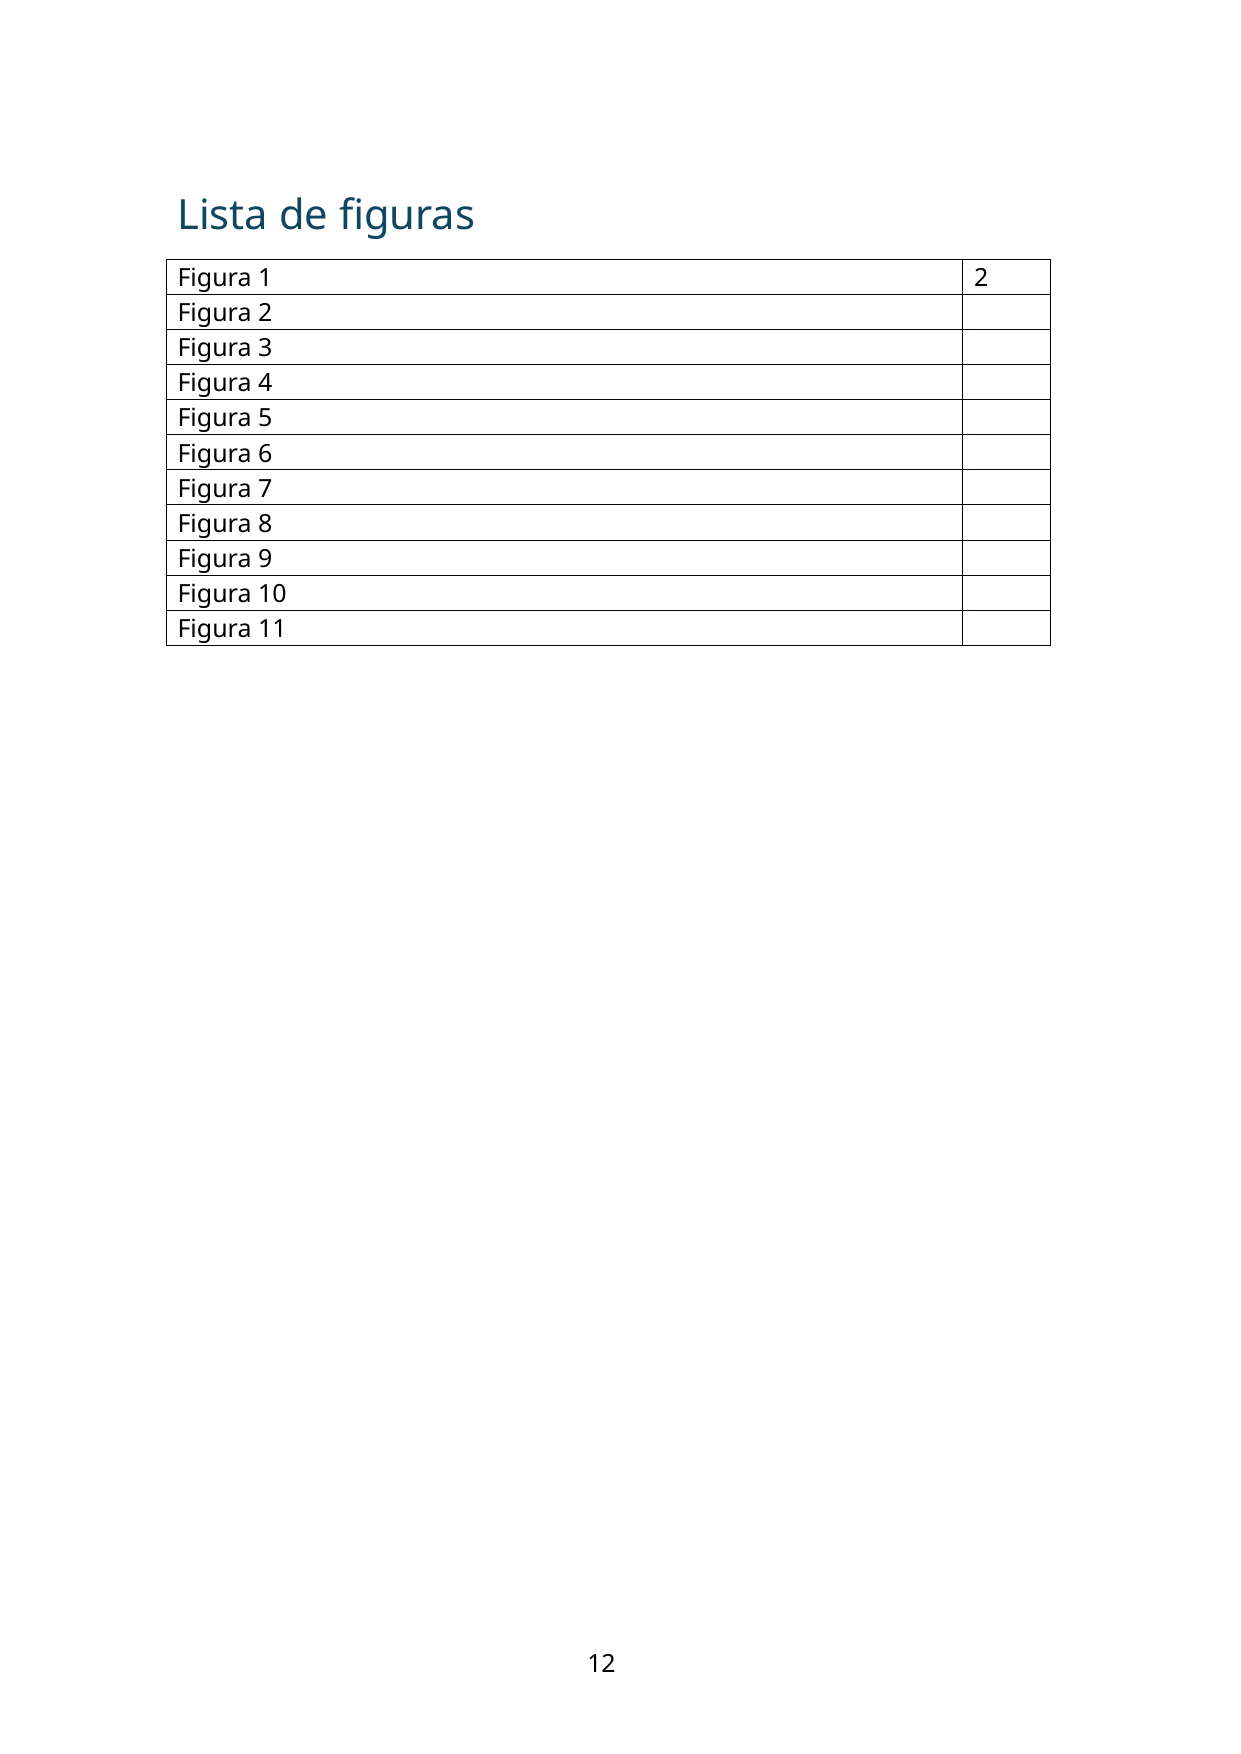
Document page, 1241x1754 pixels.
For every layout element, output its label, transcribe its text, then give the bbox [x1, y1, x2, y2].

table_cell Figura 9 [167, 541, 962, 574]
table_header Figura 1 [167, 260, 962, 294]
table_cell [963, 435, 1050, 469]
table_cell Figura 7 [167, 470, 962, 504]
table_cell [963, 611, 1050, 645]
table_header 2 [963, 260, 1050, 294]
table_cell [963, 576, 1050, 610]
table_cell [963, 505, 1050, 539]
table_cell [963, 295, 1050, 329]
table_cell [963, 365, 1050, 399]
table_cell Figura 5 [167, 400, 962, 434]
table_cell [963, 400, 1050, 434]
table_cell [963, 541, 1050, 574]
table_cell Figura 2 [167, 295, 962, 329]
table_cell Figura 10 [167, 576, 962, 610]
table_cell [963, 470, 1050, 504]
table_cell Figura 8 [167, 505, 962, 539]
table_cell Figura 3 [167, 330, 962, 364]
table_cell [963, 330, 1050, 364]
table_cell Figura 11 [167, 611, 962, 645]
table_cell Figura 6 [167, 435, 962, 469]
subtitle Lista de figuras [177, 185, 1063, 242]
table_cell Figura 4 [167, 365, 962, 399]
